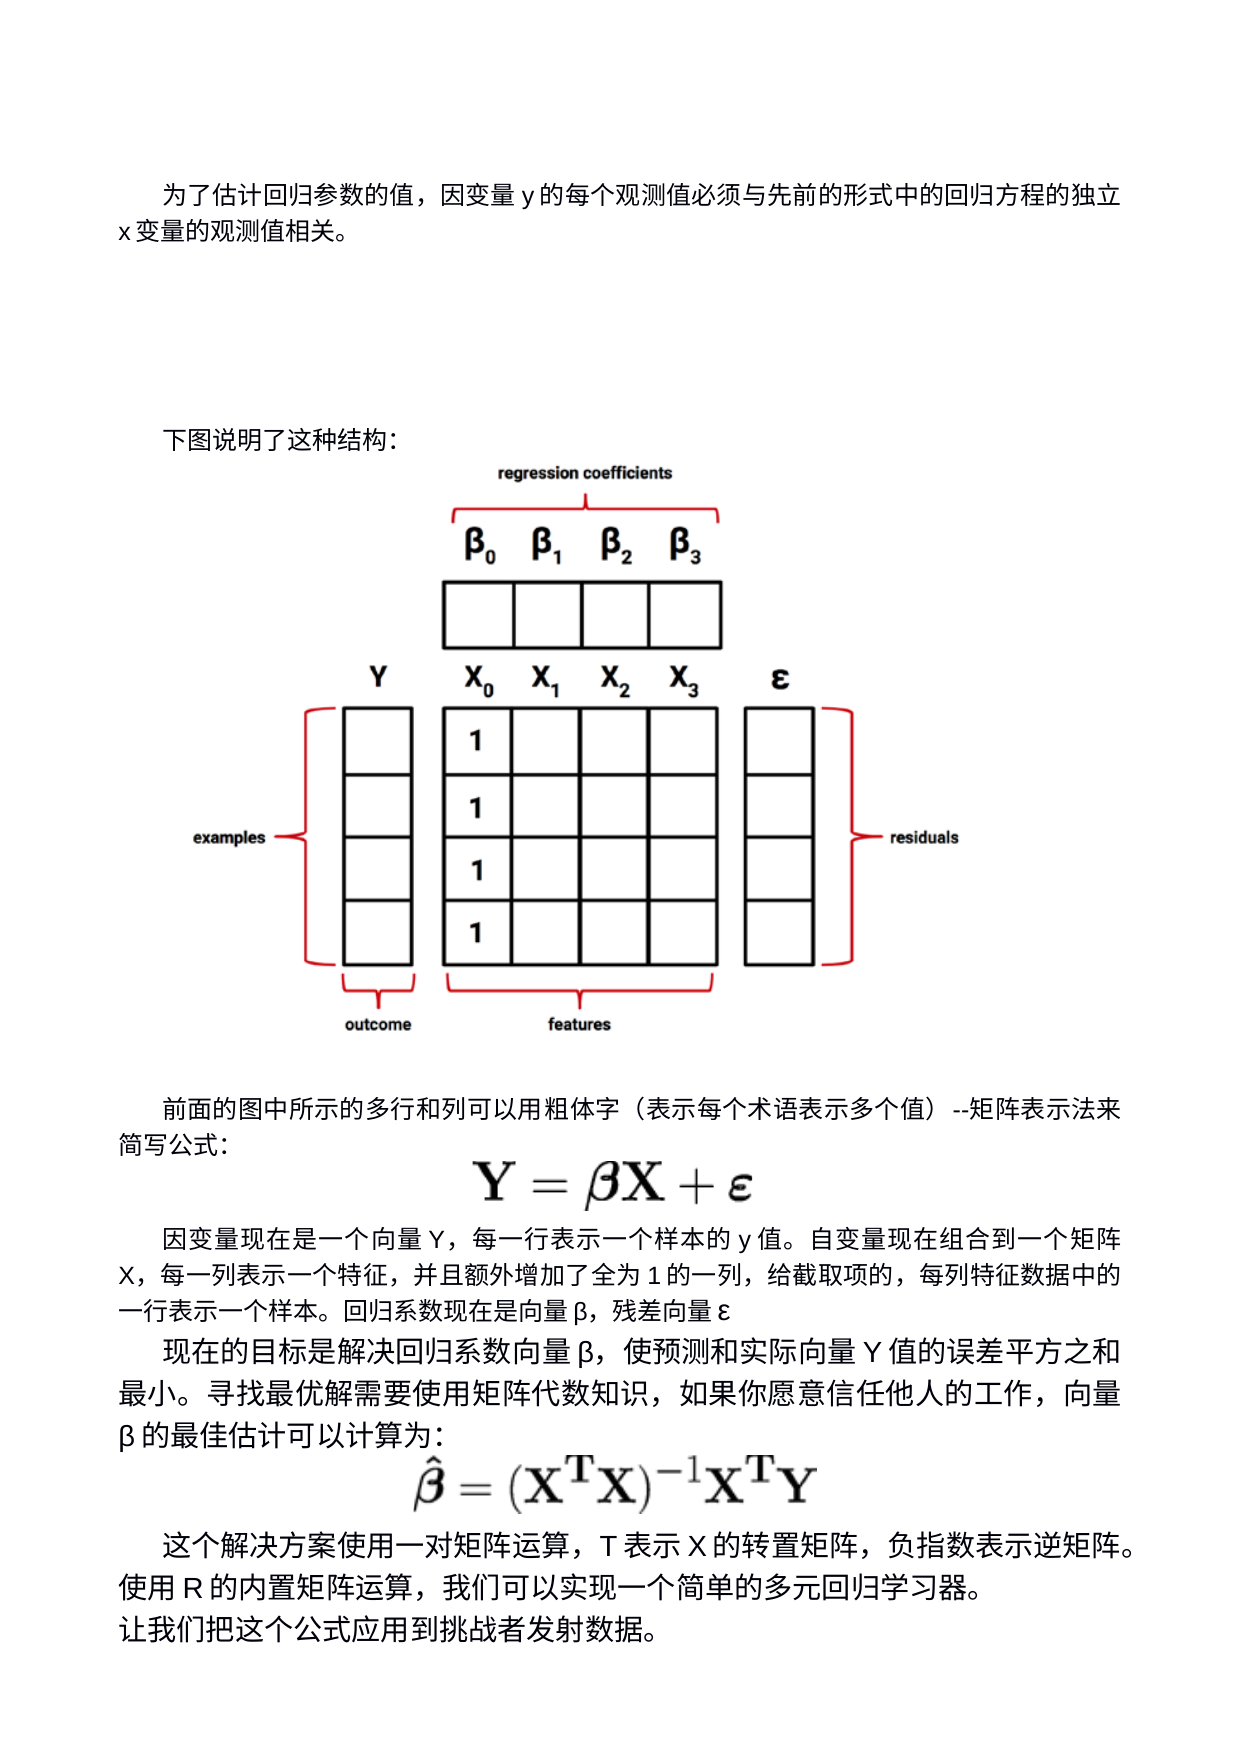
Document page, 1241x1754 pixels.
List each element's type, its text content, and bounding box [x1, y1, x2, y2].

text 前面的图中所示的多行和列可以用粗体字（表示每个术语表示多个值）--矩阵表示法来简写公式： [118, 1089, 1122, 1162]
text 为了估计回归参数的值，因变量y的每个观测值必须与先前的形式中的回归方程的独立x变量的观测值相关。 [118, 176, 1122, 248]
text 现在的目标是解决回归系数向量β，使预测和实际向量Y值的误差平方之和最小。寻找最优解需要使用矩阵代数知识，如果你愿意信任他人的工作，向量β的最佳估计可以计算为： [118, 1328, 1122, 1455]
text 使用R的内置矩阵运算，我们可以实现一个简单的多元回归学习器。 [118, 1564, 1122, 1607]
text 下图说明了这种结构： [118, 421, 1122, 457]
text 让我们把这个公式应用到挑战者发射数据。 [118, 1607, 1122, 1649]
text 这个解决方案使用一对矩阵运算，T表示X的转置矩阵，负指数表示逆矩阵。 [118, 1522, 1122, 1564]
text 因变量现在是一个向量Y，每一行表示一个样本的y值。自变量现在组合到一个矩阵X，每一列表示一个特征，并且额外增加了全为1的一列，给截取项的，每列特征数据中的一行表示一个样本。回归系数现在是向量β，残差向量ε [118, 1219, 1122, 1328]
